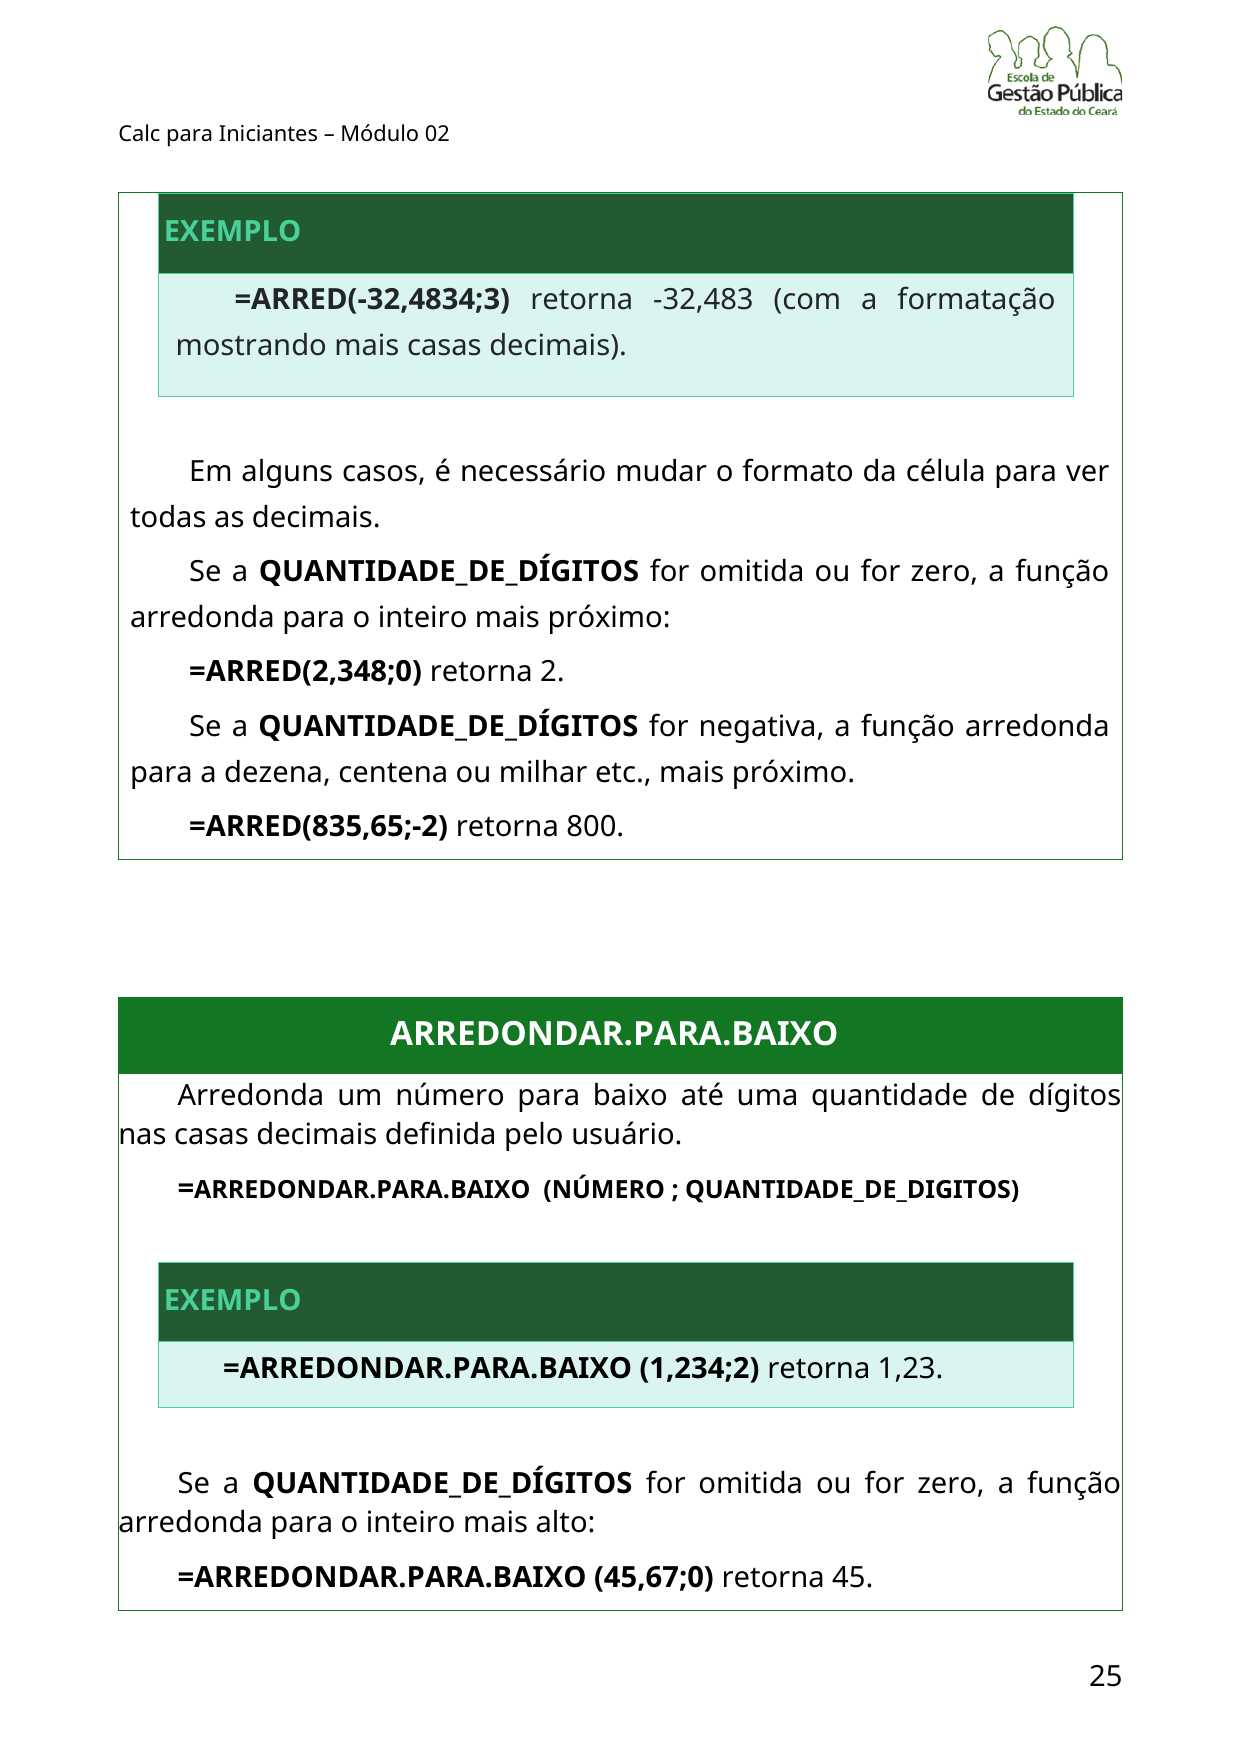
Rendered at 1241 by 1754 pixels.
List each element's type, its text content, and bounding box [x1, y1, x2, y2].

table_cell Em alguns casos, é necessário mudar o formato da célula para ver todas as decimais. Se a QUANTIDADE_DE_DÍGITOS for omitida ou for zero, a função arredonda para o inteiro mais próximo: =ARRED(2,348;0) retorna 2. Se a QUANTIDADE_DE_DÍGITOS for negativa, a função arredonda para a dezena, centena ou milhar etc., mais próximo. =ARRED(835,65;-2) retorna 800. [119, 193, 1122, 859]
picture [118, 26, 1123, 115]
table_cell Arredonda um número para baixo até uma quantidade de dígitos nas casas decimais definida pelo usuário. =ARREDONDAR.PARA.BAIXO (NÚMERO ; QUANTIDADE_DE_DIGITOS) Se a QUANTIDADE_DE_DÍGITOS for omitida ou for zero, a função arredonda para o inteiro mais alto: =ARREDONDAR.PARA.BAIXO (45,67;0) retorna 45. [119, 1074, 1122, 1610]
table_header EXEMPLO [159, 1263, 1073, 1341]
table_cell =ARRED(-32,4834;3) retorna -32,483 (com a formatação mostrando mais casas decimais). [159, 274, 1073, 396]
table_header EXEMPLO [159, 194, 1073, 273]
table_cell =ARREDONDAR.PARA.BAIXO (1,234;2) retorna 1,23. [159, 1342, 1073, 1407]
table_header ARREDONDAR.PARA.BAIXO [119, 998, 1122, 1073]
